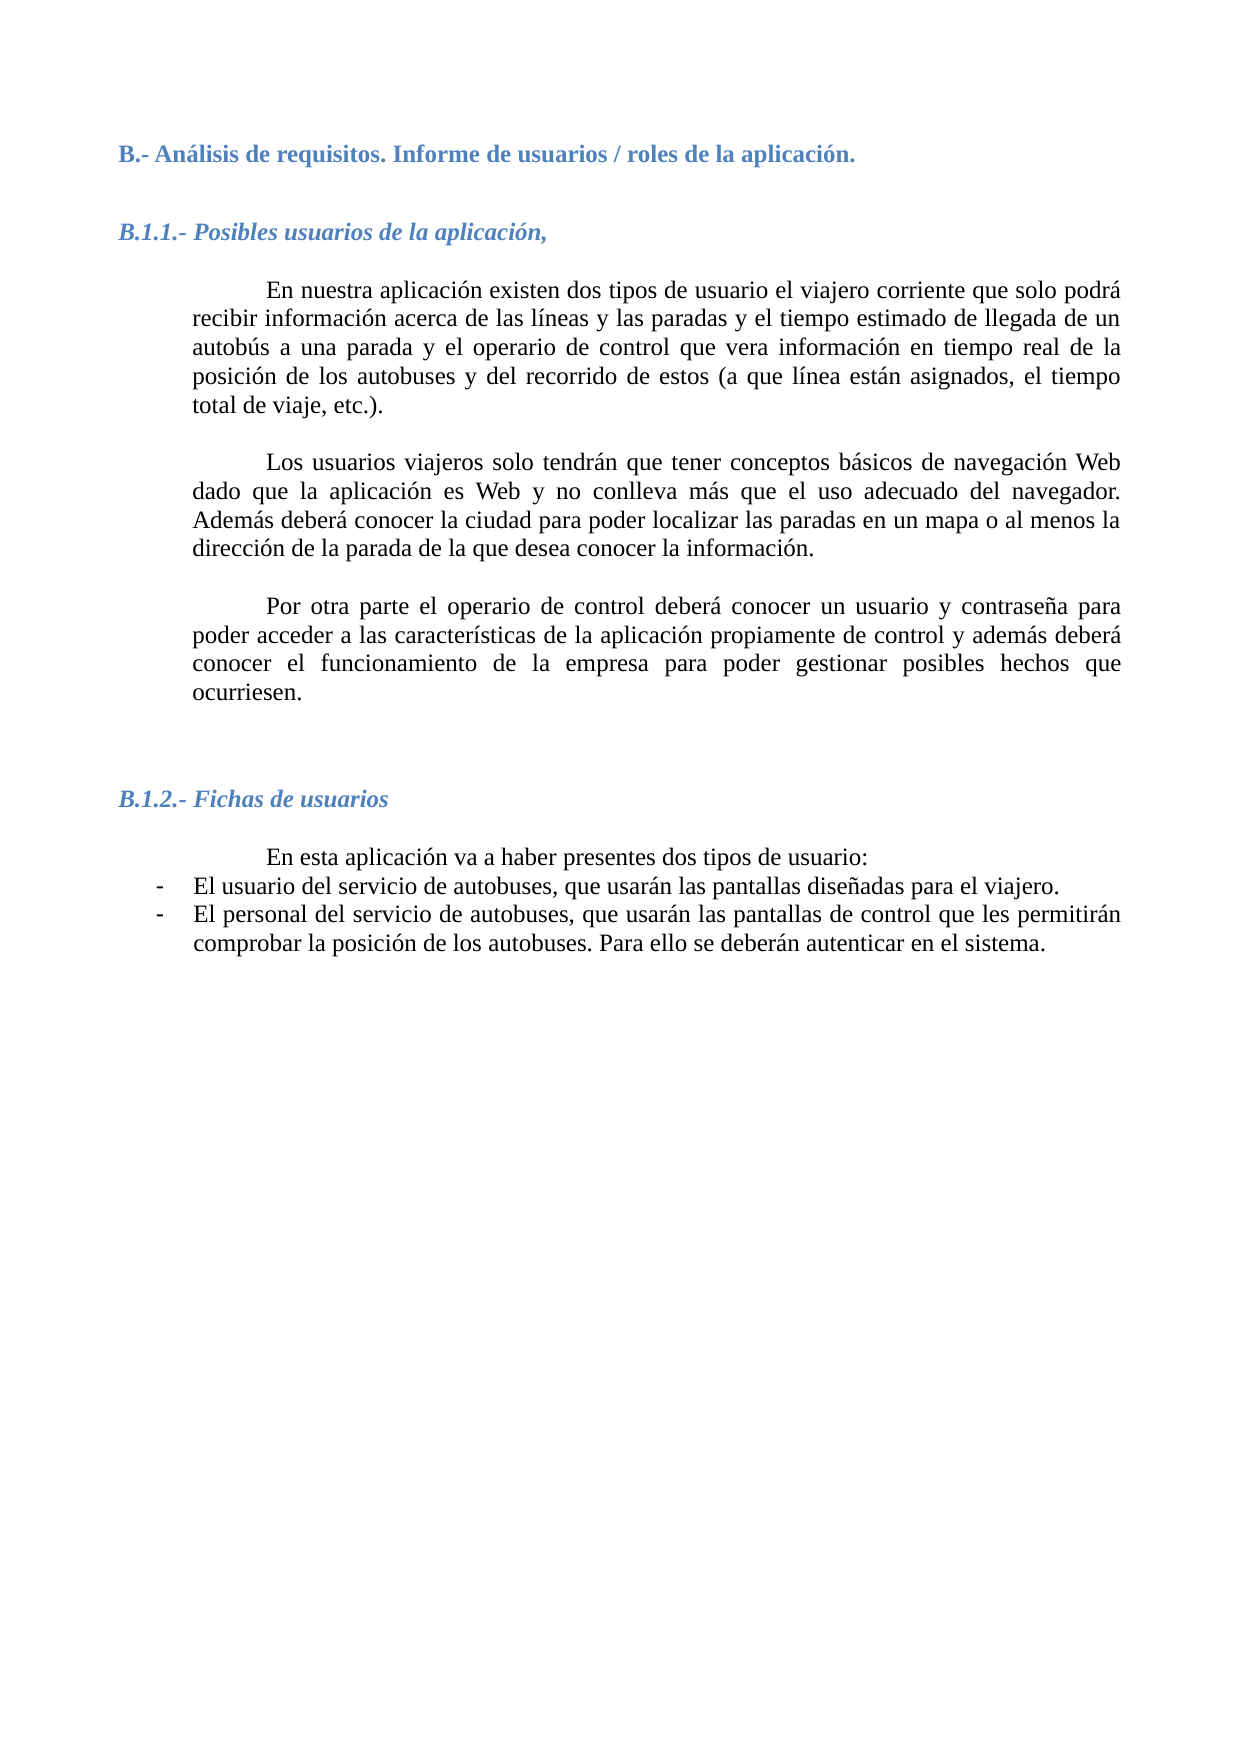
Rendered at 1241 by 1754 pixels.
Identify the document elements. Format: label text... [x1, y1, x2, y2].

text En esta aplicación va a haber presentes dos tipos de usuario: [192, 842, 1122, 871]
subtitle B.1.1.- Posibles usuarios de la aplicación, [118, 217, 1122, 246]
text Los usuarios viajeros solo tendrán que tener conceptos básicos de navegación Web dado que la aplicación es Web y no conlleva más que el uso adecuado del navegador. Además deberá conocer la ciudad para poder localizar las paradas en un mapa o al menos la dirección de la parada de la que desea conocer la información. [192, 447, 1122, 562]
subtitle B.1.2.- Fichas de usuarios [118, 784, 1122, 813]
list El usuario del servicio de autobuses, que usarán las pantallas diseñadas para el viajero. [156, 871, 1122, 899]
subtitle B.- Análisis de requisitos. Informe de usuarios / roles de la aplicación. [118, 139, 1122, 168]
list El personal del servicio de autobuses, que usarán las pantallas de control que les permitirán comprobar la posición de los autobuses. Para ello se deberán autenticar en el sistema. [156, 899, 1122, 957]
text En nuestra aplicación existen dos tipos de usuario el viajero corriente que solo podrá recibir información acerca de las líneas y las paradas y el tiempo estimado de llegada de un autobús a una parada y el operario de control que vera información en tiempo real de la posición de los autobuses y del recorrido de estos (a que línea están asignados, el tiempo total de viaje, etc.). [192, 275, 1122, 418]
text Por otra parte el operario de control deberá conocer un usuario y contraseña para poder acceder a las características de la aplicación propiamente de control y además deberá conocer el funcionamiento de la empresa para poder gestionar posibles hechos que ocurriesen. [192, 591, 1122, 706]
